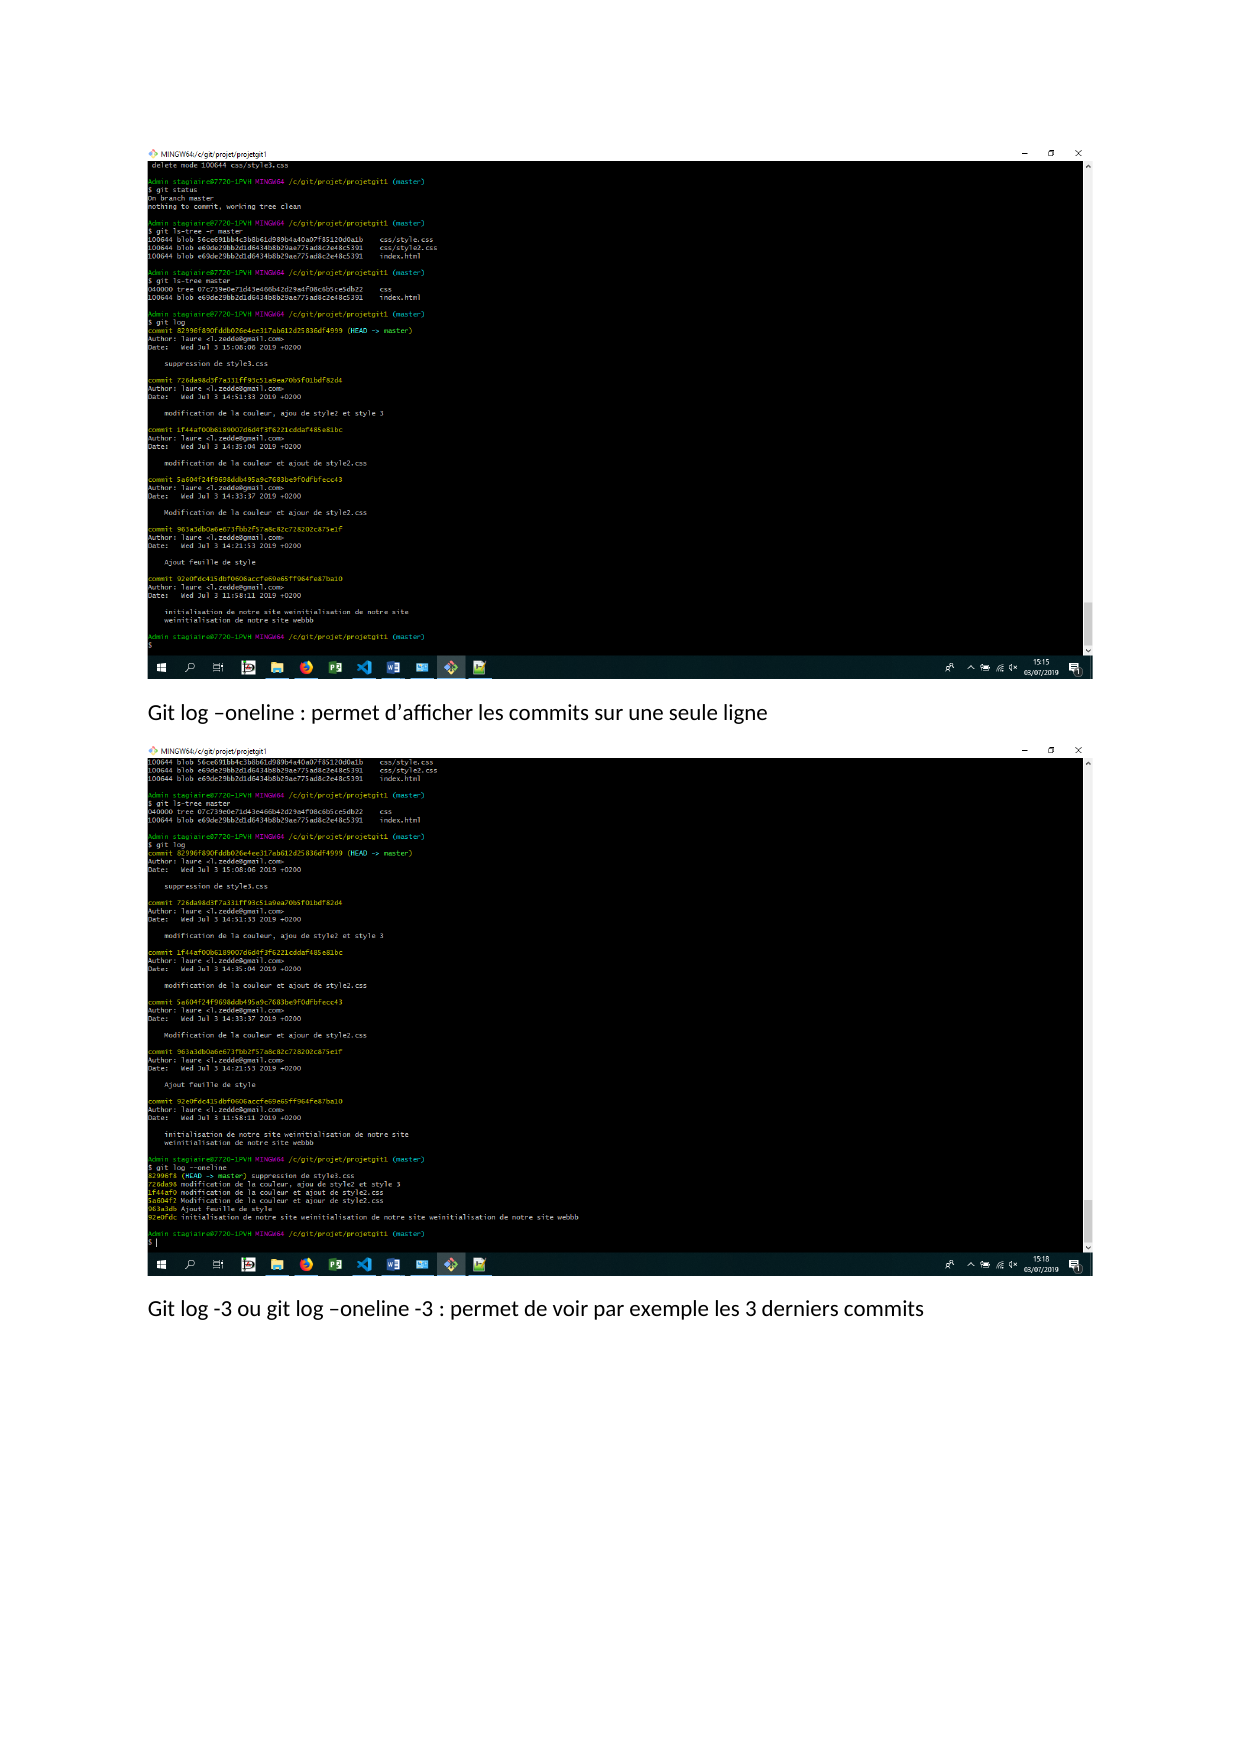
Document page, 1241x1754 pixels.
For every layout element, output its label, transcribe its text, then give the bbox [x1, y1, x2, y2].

text Git log -3 ou git log –oneline -3 : permet de voir par exemple les 3 derniers commits [148, 1294, 1093, 1322]
picture [147, 147, 1093, 679]
picture [147, 744, 1093, 1276]
text Git log –oneline : permet d’afficher les commits sur une seule ligne [148, 698, 1093, 726]
